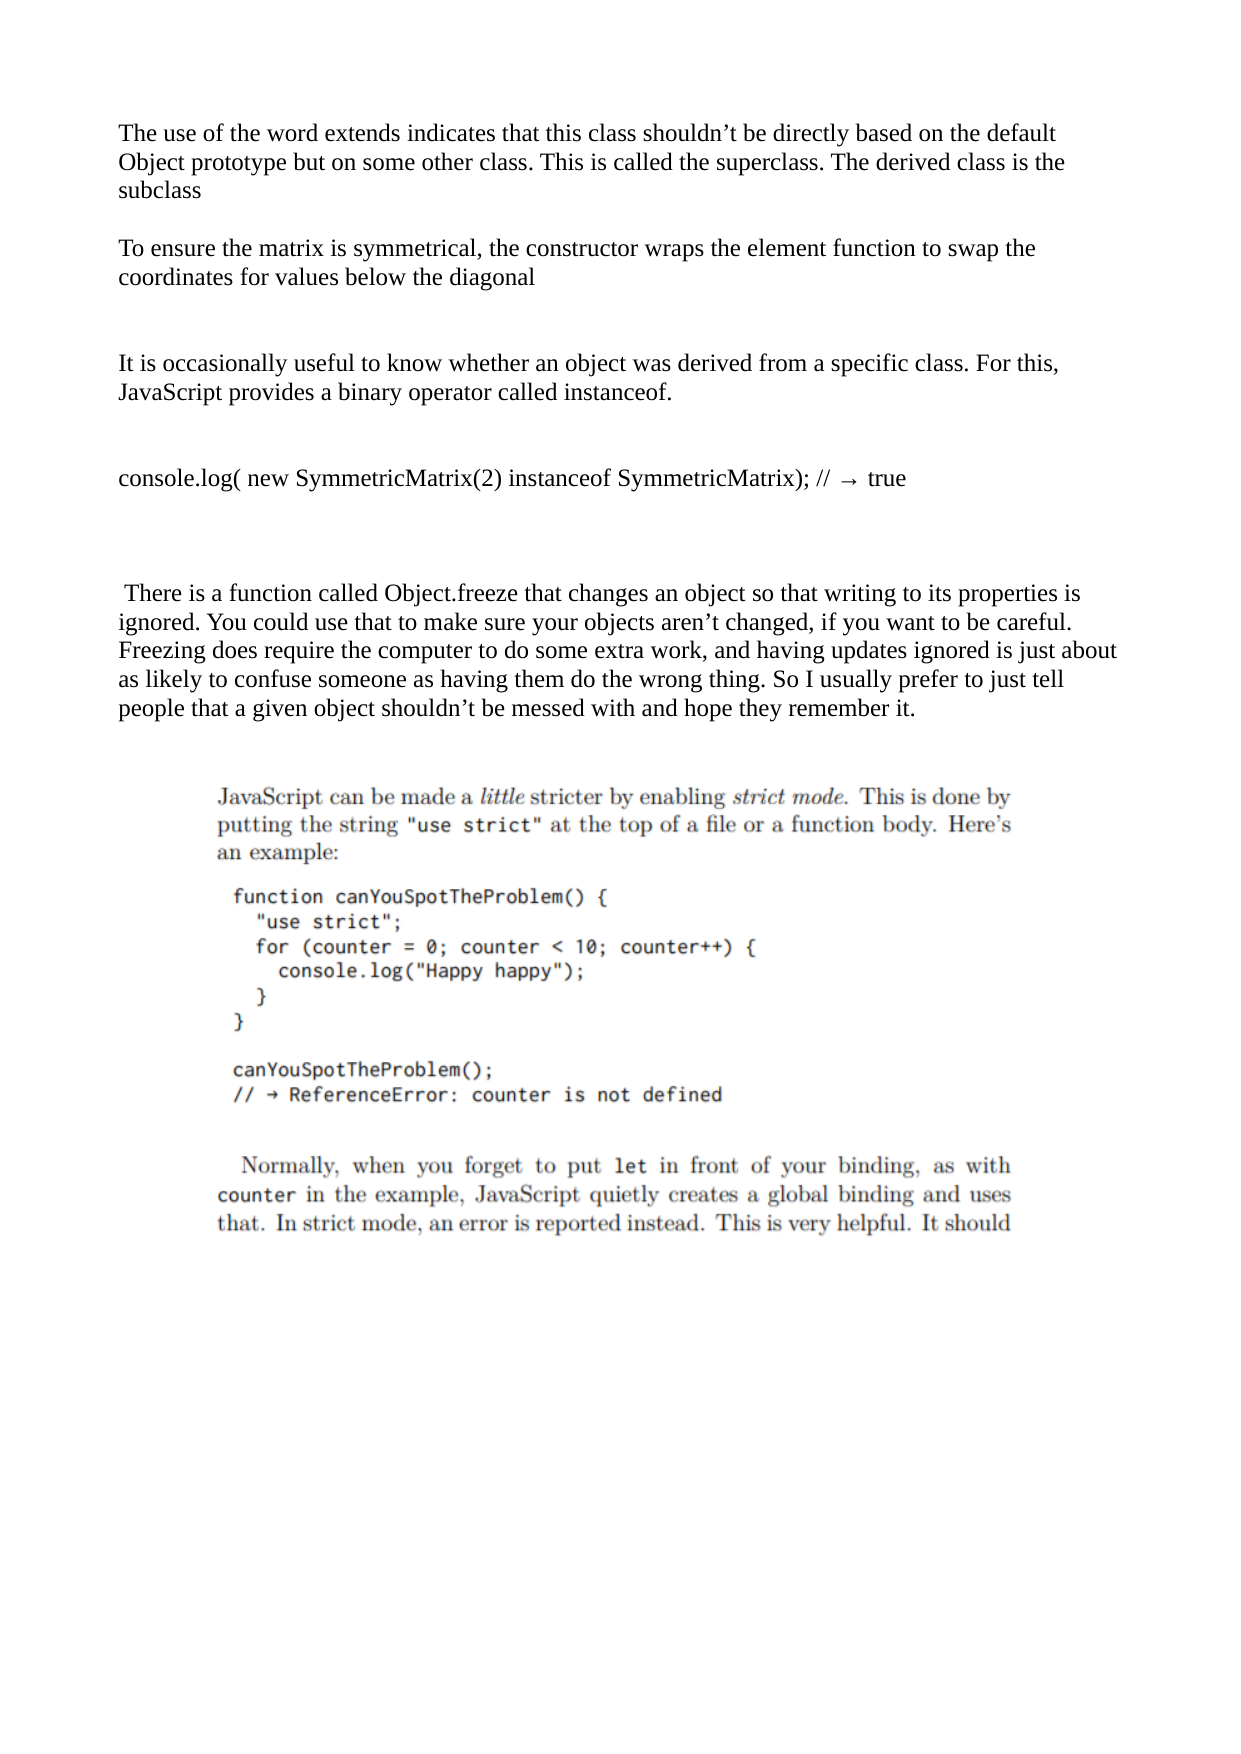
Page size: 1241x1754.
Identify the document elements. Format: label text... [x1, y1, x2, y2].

text To ensure the matrix is symmetrical, the constructor wraps the element function to swap the coordinates for values below the diagonal [118, 233, 1122, 291]
text console.log( new SymmetricMatrix(2) instanceof SymmetricMatrix); // → true [118, 463, 1122, 492]
text There is a function called Object.freeze that changes an object so that writing to its properties is ignored. You could use that to make sure your objects aren’t changed, if you want to be careful. Freezing does require the computer to do some extra work, and having updates ignored is just about as likely to confuse someone as having them do the wrong thing. So I usually prefer to just tell people that a given object shouldn’t be messed with and hope they remember it. [118, 578, 1122, 722]
picture [200, 779, 1040, 1239]
text It is occasionally useful to know whether an object was derived from a specific class. For this, JavaScript provides a binary operator called instanceof. [118, 348, 1122, 406]
text The use of the word extends indicates that this class shouldn’t be directly based on the default Object prototype but on some other class. This is called the superclass. The derived class is the subclass [118, 118, 1122, 204]
